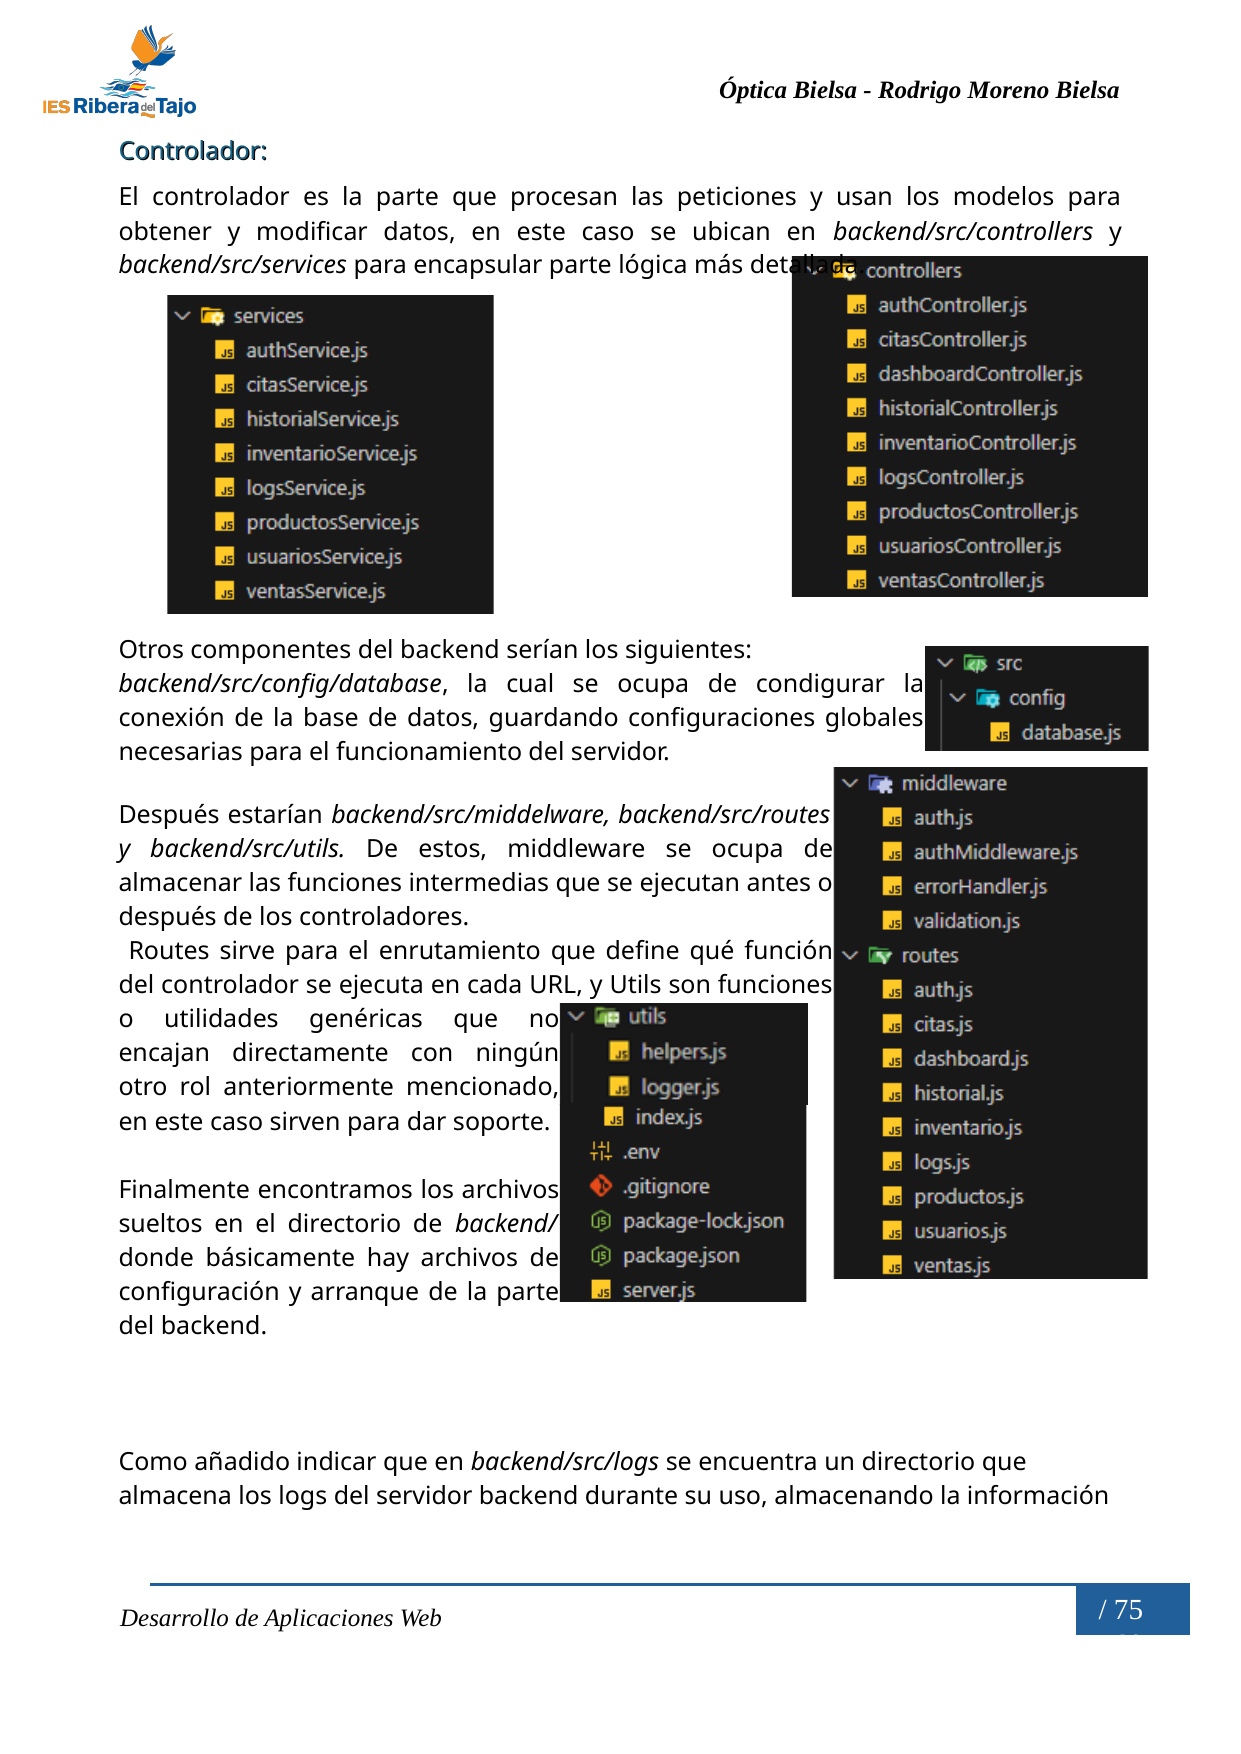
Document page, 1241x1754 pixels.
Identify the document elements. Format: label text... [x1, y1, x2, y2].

text Finalmente encontramos los archivos sueltos en el directorio de backend/ donde básicamente hay archivos de configuración y arranque de la parte del backend. [118, 1171, 1122, 1342]
text Después estarían backend/src/middelware, backend/src/routes y backend/src/utils. De estos, middleware se ocupa de almacenar las funciones intermedias que se ejecutan antes o después de los controladores. [118, 797, 833, 933]
text backend/src/config/database, la cual se ocupa de condigurar la conexión de la base de datos, guardando configuraciones globales necesarias para el funcionamiento del servidor. [118, 666, 1122, 768]
text Otros componentes del backend serían los siguientes: [118, 632, 1122, 666]
text Controlador: [118, 132, 1122, 167]
text Como añadido indicar que en backend/src/logs se encuentra un directorio que almacena los logs del servidor backend durante su uso, almacenando la información [118, 1444, 1122, 1512]
text El controlador es la parte que procesan las peticiones y usan los modelos para obtener y modificar datos, en este caso se ubican en backend/src/controllers y backend/src/services para encapsular parte lógica más detallada. [118, 179, 1122, 281]
text Routes sirve para el enrutamiento que define qué función del controlador se ejecuta en cada URL, y Utils son funciones o utilidades genéricas que no encajan directamente con ningún otro rol anteriormente mencionado, en este caso sirven para dar soporte. [118, 933, 833, 1137]
